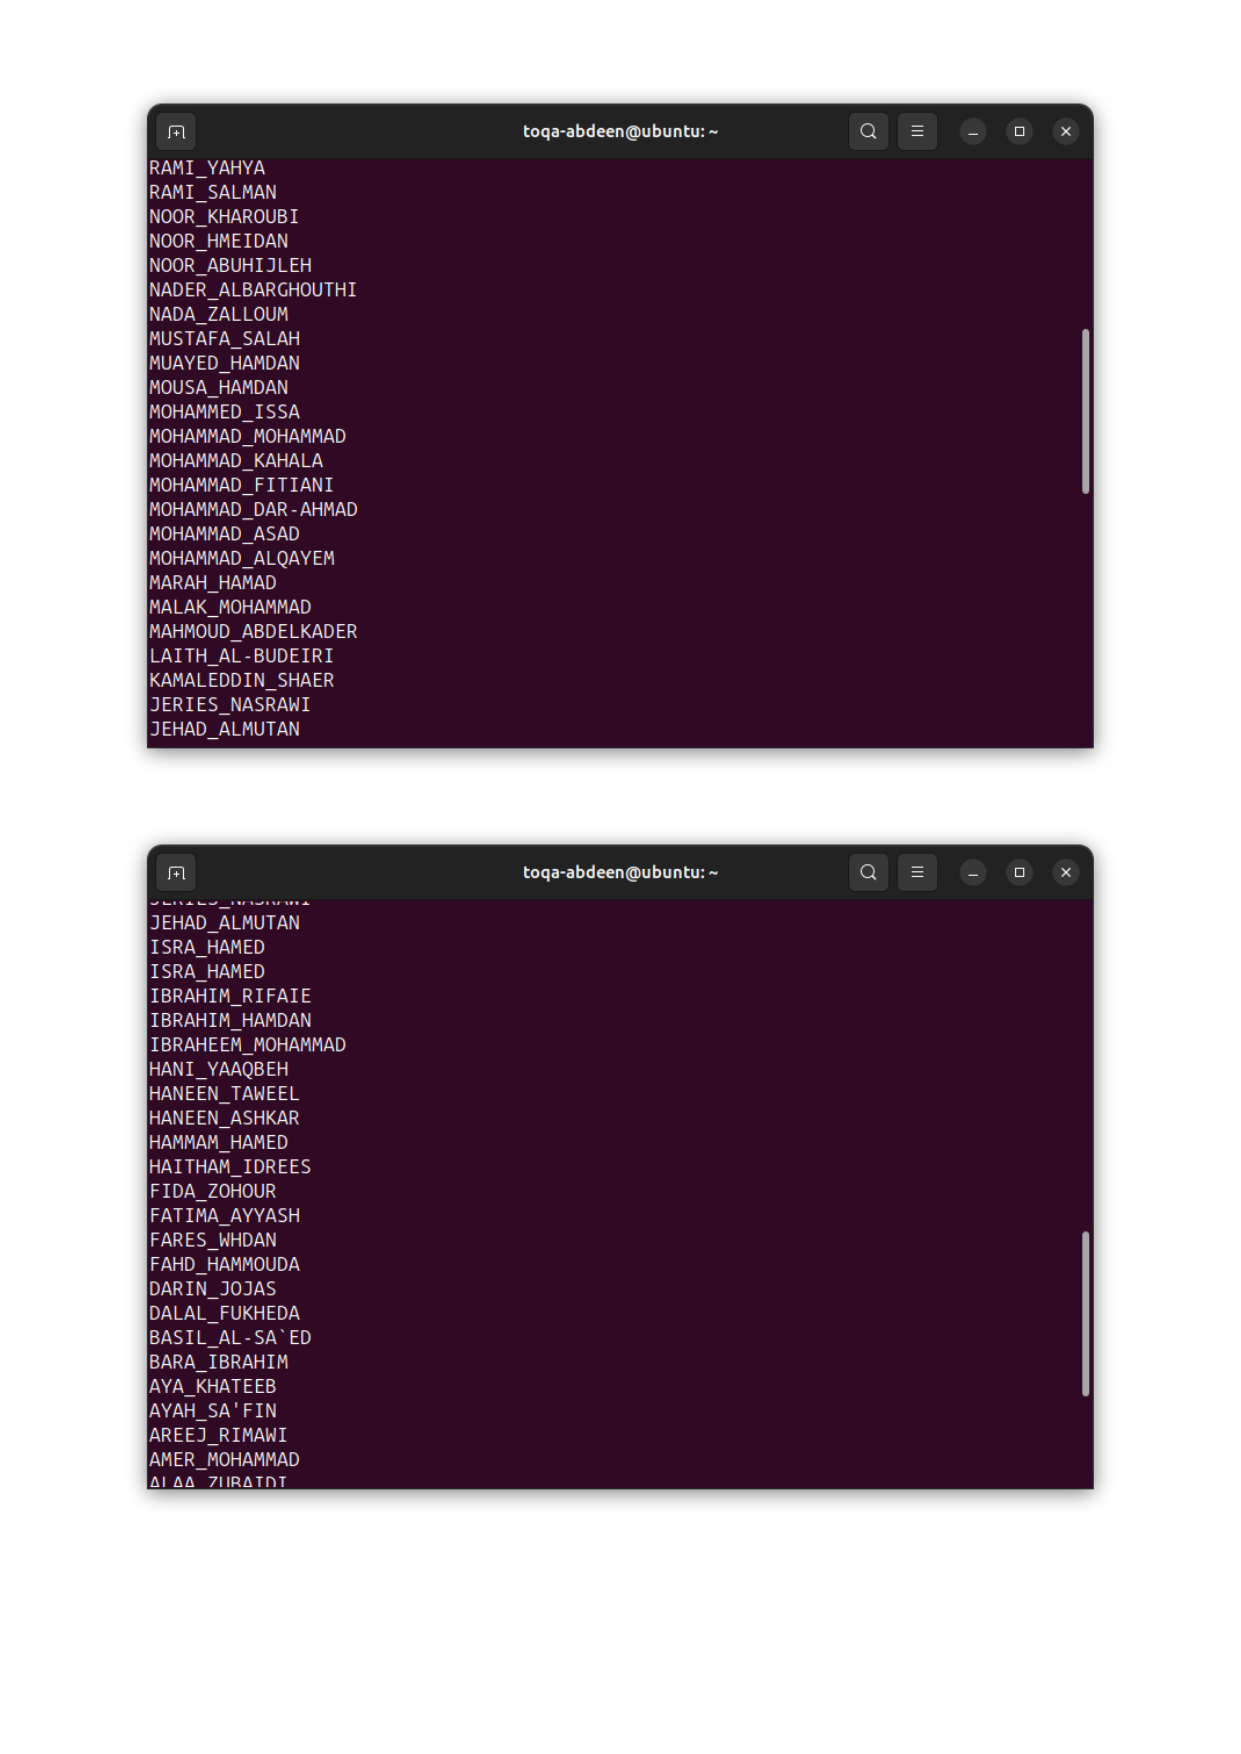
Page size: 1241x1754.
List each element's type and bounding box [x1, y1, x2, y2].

picture [118, 819, 1123, 1522]
picture [118, 78, 1123, 781]
